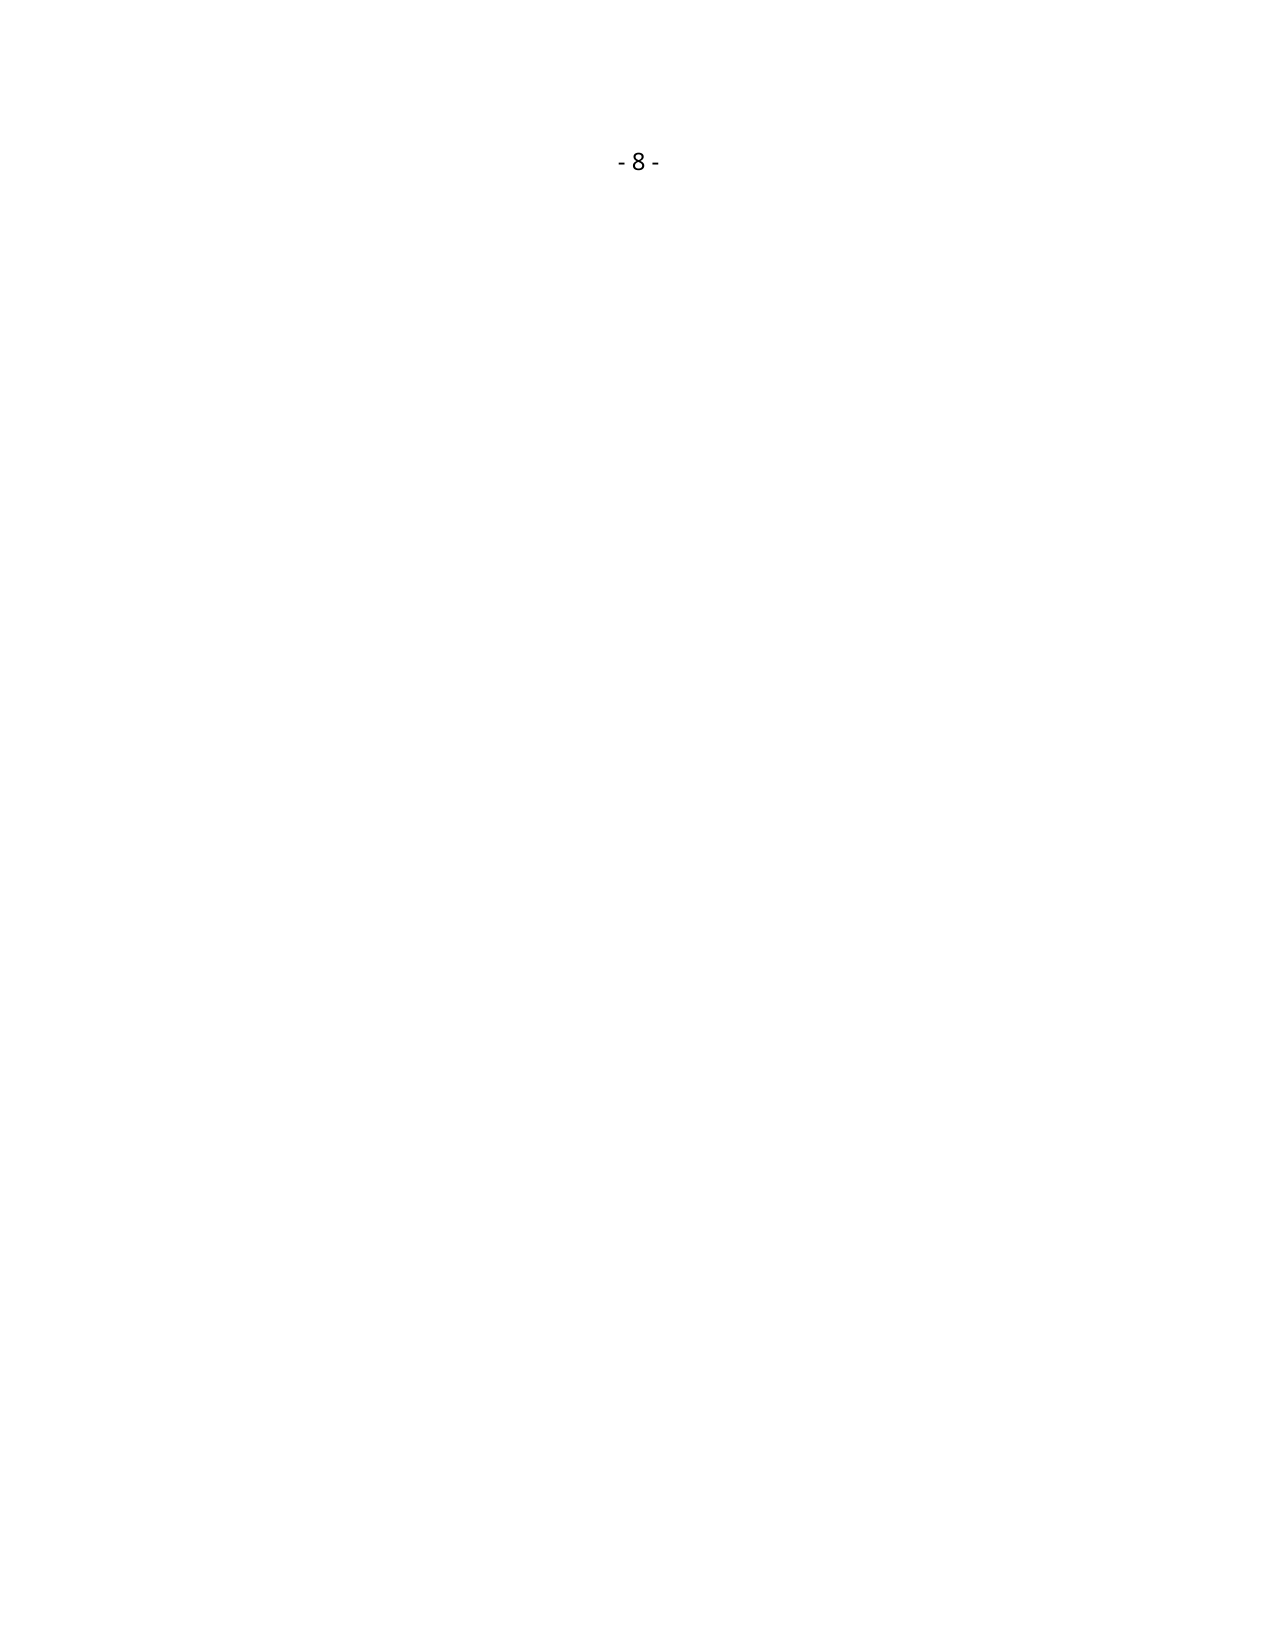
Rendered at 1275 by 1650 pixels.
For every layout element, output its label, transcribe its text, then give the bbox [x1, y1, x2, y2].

text - 8 - [119, 145, 1158, 178]
